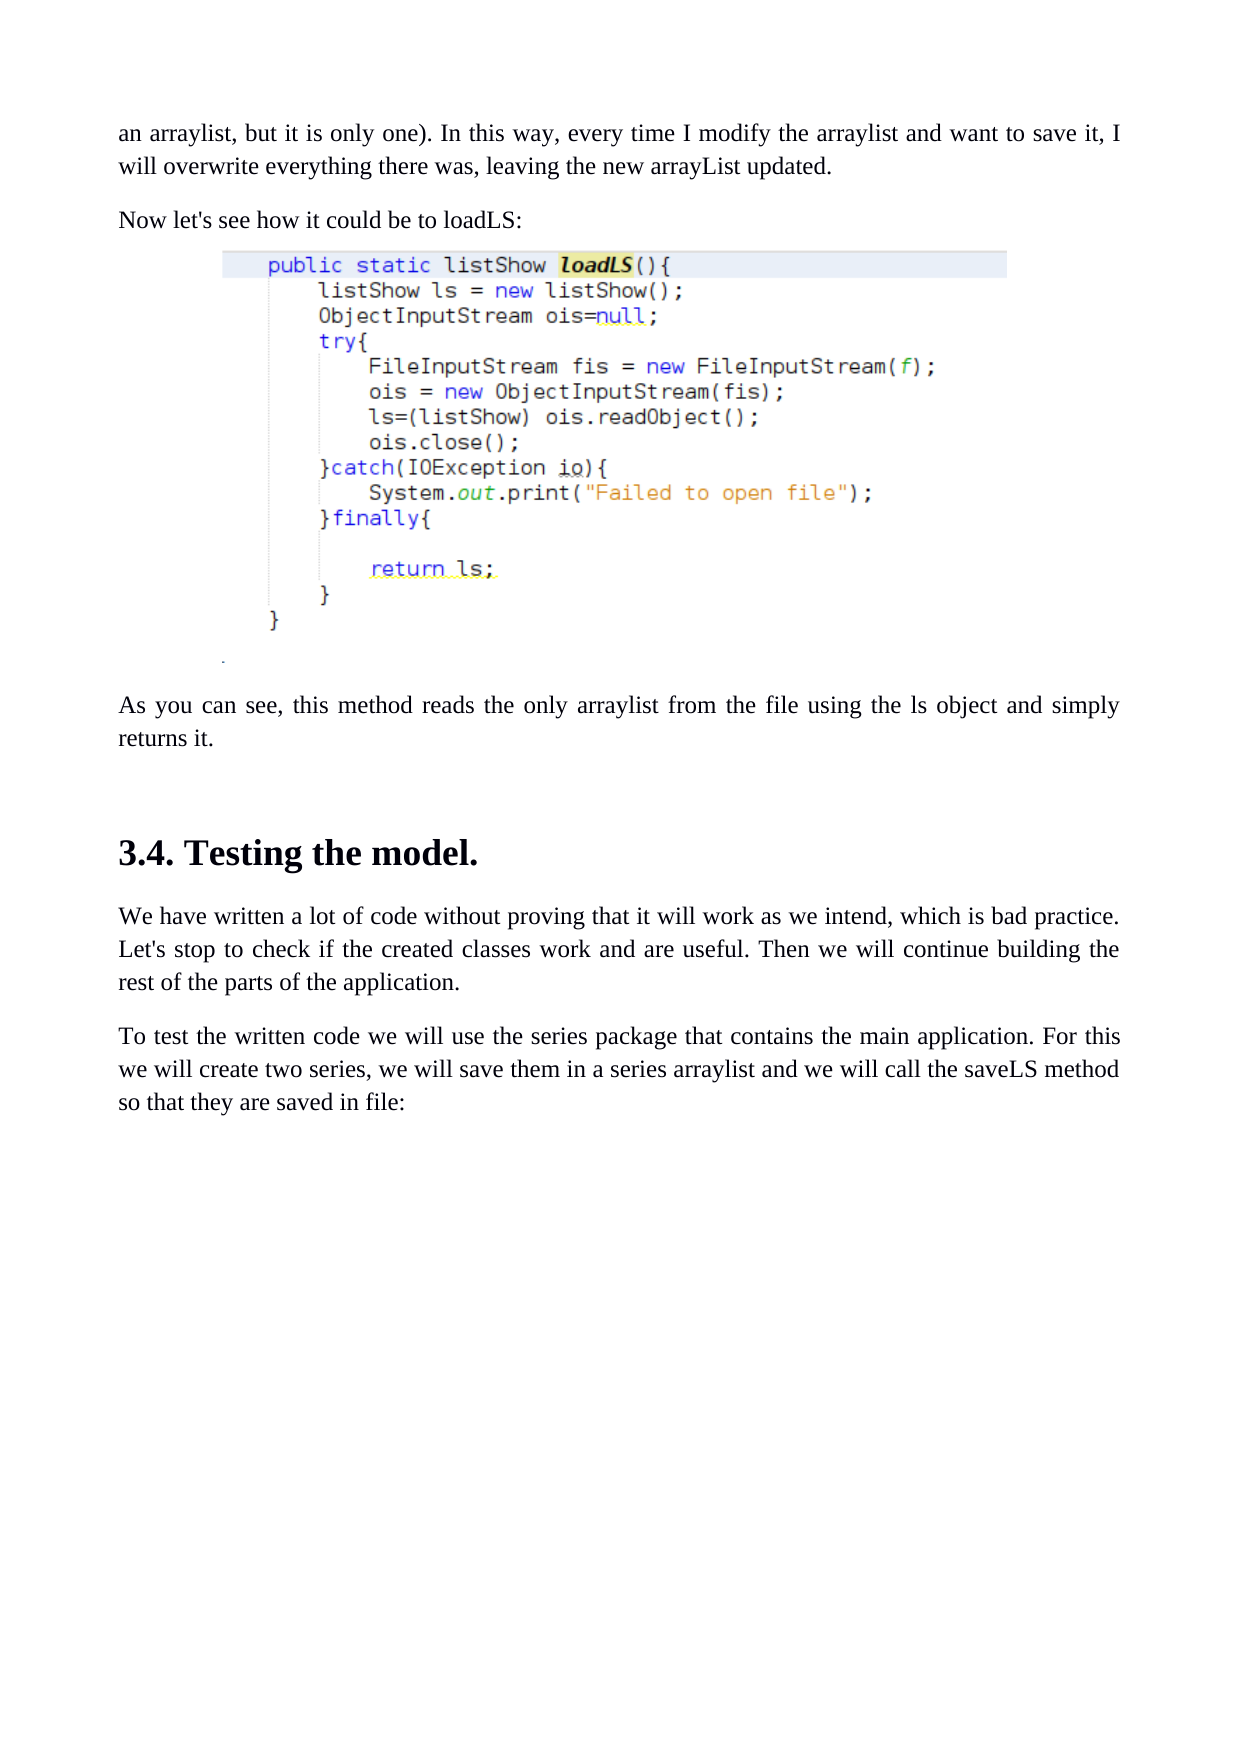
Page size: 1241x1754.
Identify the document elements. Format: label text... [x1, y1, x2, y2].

text 3.4. Testing the model. [118, 830, 1122, 873]
text As you can see, this method reads the only arraylist from the file using the ls object and simply returns it. [118, 690, 1122, 751]
picture [222, 250, 1007, 663]
text We have written a lot of code without proving that it will work as we intend, which is bad practice. Let's stop to check if the created classes work and are useful. Then we will continue building the rest of the parts of the application. [118, 901, 1122, 996]
text Now let's see how it could be to loadLS: [118, 205, 1122, 234]
text an arraylist, but it is only one). In this way, every time I modify the arraylist and want to save it, I will overwrite everything there was, leaving the new arrayList updated. [118, 118, 1122, 180]
text To test the written code we will use the series package that contains the main application. For this we will create two series, we will save them in a series arraylist and we will call the saveLS method so that they are saved in file: [118, 1021, 1122, 1116]
